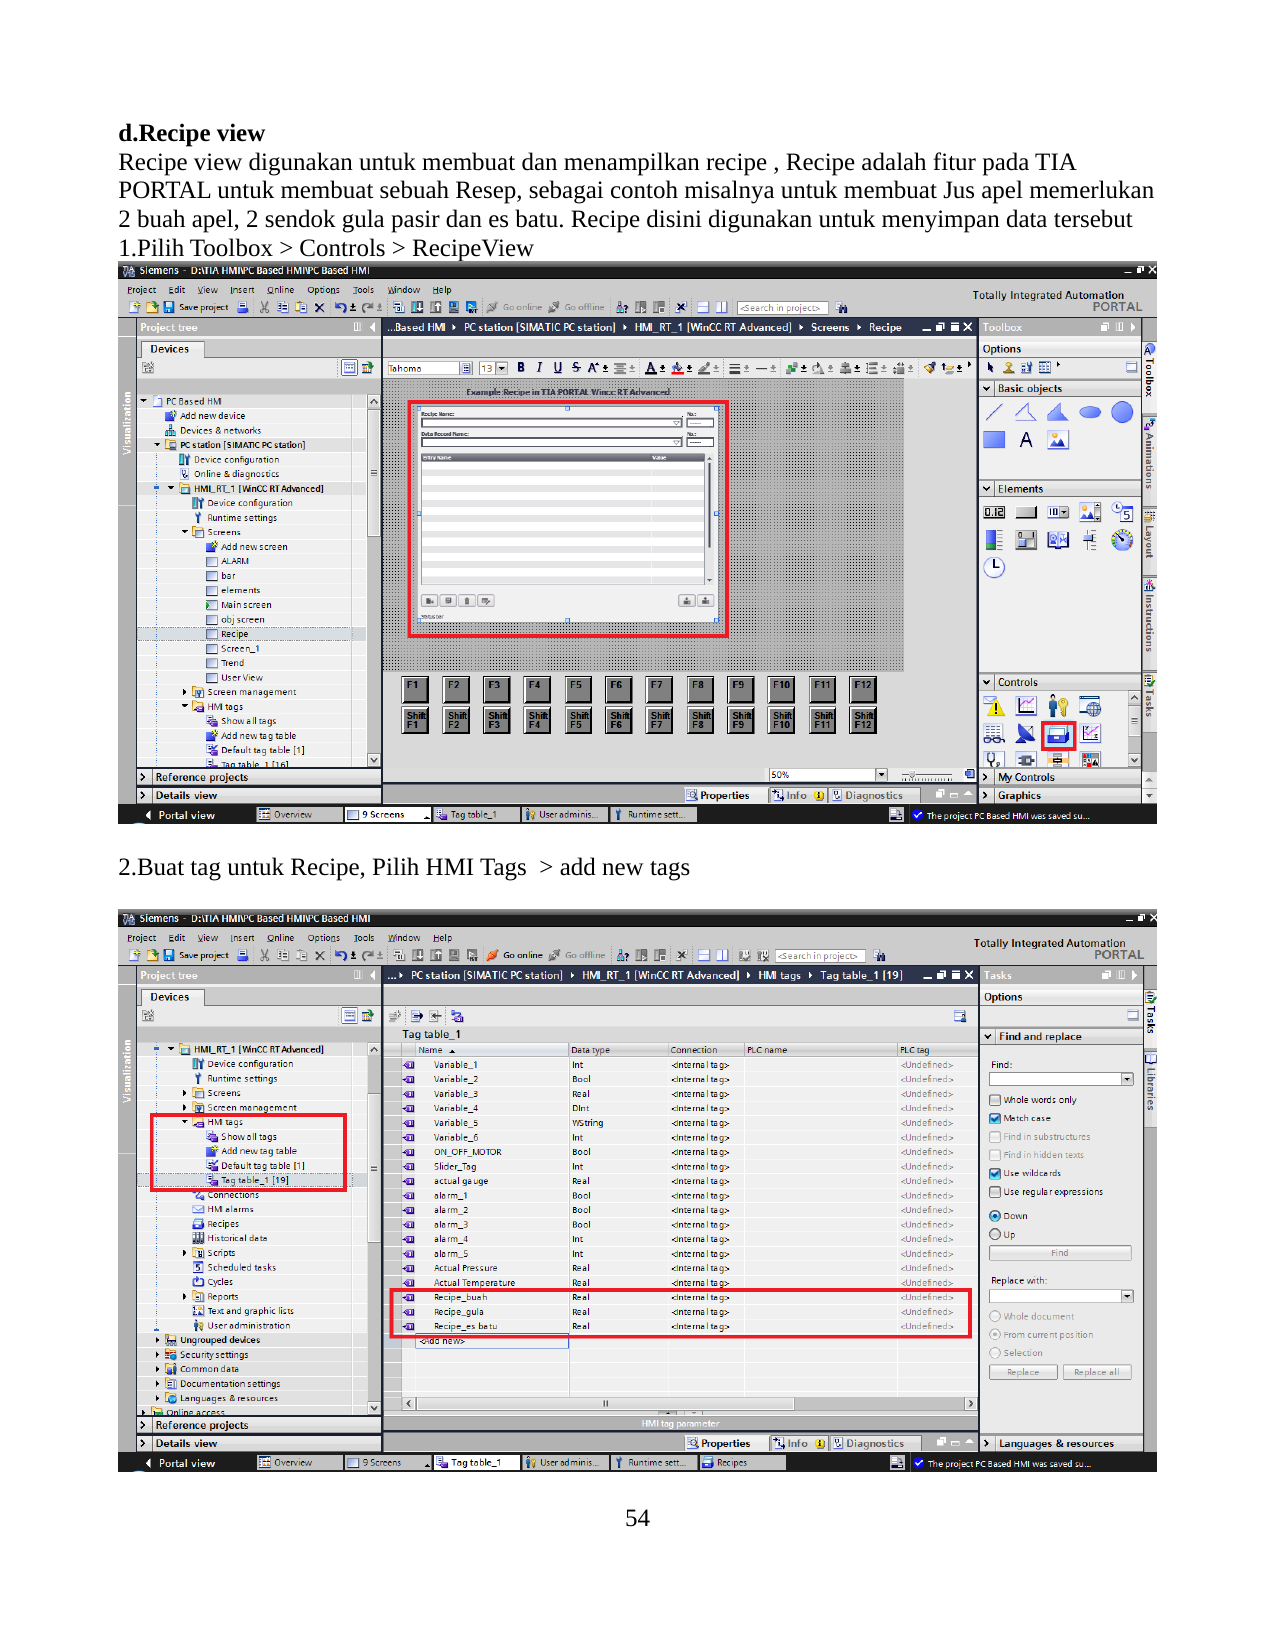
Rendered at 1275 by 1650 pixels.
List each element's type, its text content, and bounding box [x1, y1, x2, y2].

picture [118, 261, 1157, 824]
text Recipe view digunakan untuk membuat dan menampilkan recipe , Recipe adalah fitur pada TIA PORTAL untuk membuat sebuah Resep, sebagai contoh misalnya untuk membuat Jus apel memerlukan 2 buah apel, 2 sendok gula pasir dan es batu. Recipe disini digunakan untuk menyimpan data tersebut [118, 147, 1157, 233]
picture [118, 909, 1157, 1472]
text 2.Buat tag untuk Recipe, Pilih HMI Tags > add new tags [118, 852, 1157, 881]
text d.Recipe view [118, 118, 1157, 147]
text 1.Pilih Toolbox > Controls > RecipeView [118, 233, 1157, 261]
